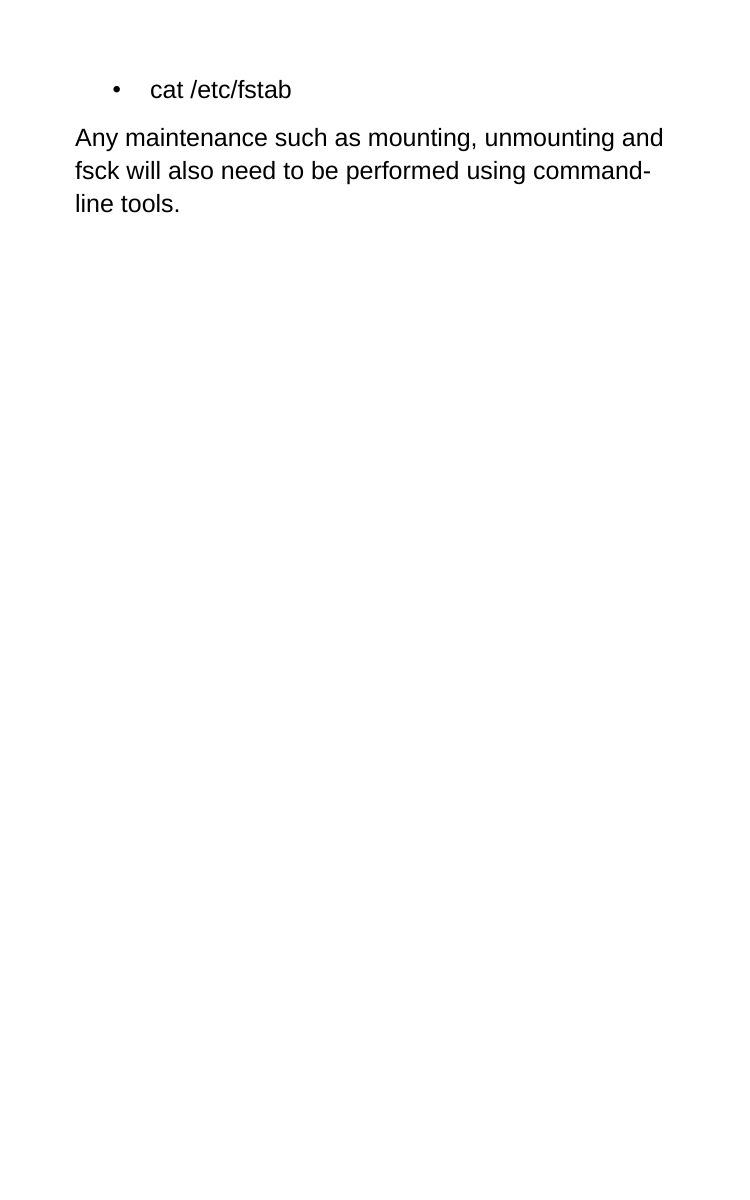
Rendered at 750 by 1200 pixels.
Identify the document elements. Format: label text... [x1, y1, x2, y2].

text Any maintenance such as mounting, unmounting and fsck will also need to be performed using command-line tools. [75, 123, 675, 217]
list cat /etc/fstab [112, 75, 675, 104]
